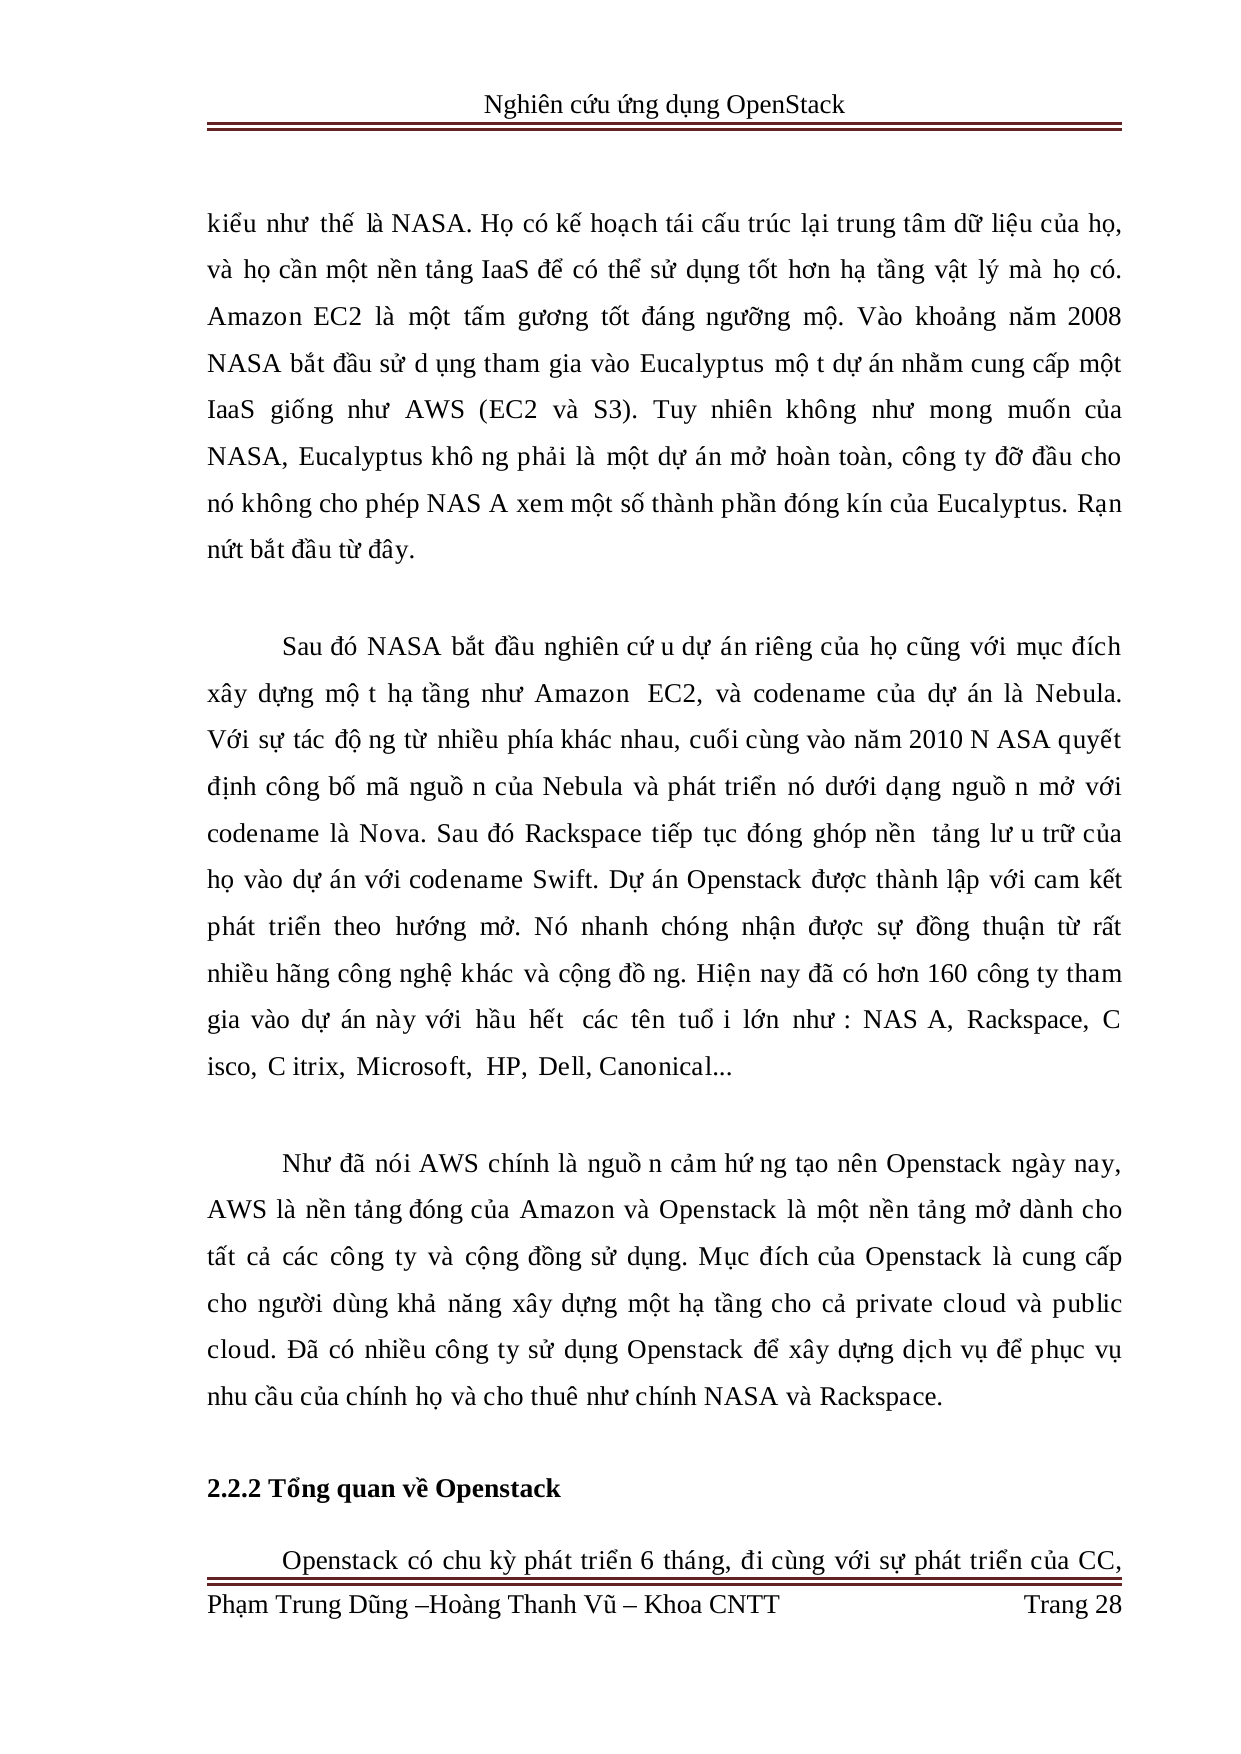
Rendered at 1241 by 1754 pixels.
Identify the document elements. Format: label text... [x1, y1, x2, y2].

text Như đã nói AWS chính là nguồ n cảm hứ ng tạo nên Openstack ngày nay, AWS là nền tảng đóng của Amazon và Openstack là một nền tảng mở dành cho tất cả các công ty và cộng đồng sử dụng. Mục đích của Openstack là cung cấp cho người dùng khả năng xây dựng một hạ tầng cho cả private cloud và public cloud. Đã có nhiều công ty sử dụng Openstack để xây dựng dịch vụ để phục vụ nhu cầu của chính họ và cho thuê như chính NASA và Rackspace. [207, 1147, 1122, 1411]
text kiểu như thế là NASA. Họ có kế hoạch tái cấu trúc lại trung tâm dữ liệu của họ, và họ cần một nền tảng IaaS để có thể sử dụng tốt hơn hạ tầng vật lý mà họ có. Amazon EC2 là một tấm gương tốt đáng ngưỡng mộ. Vào khoảng năm 2008 NASA bắt đầu sử d ụng tham gia vào Eucalyptus mộ t dự án nhằm cung cấp một IaaS giống như AWS (EC2 và S3). Tuy nhiên không như mong muốn của NASA, Eucalyptus khô ng phải là một dự án mở hoàn toàn, công ty đỡ đầu cho nó không cho phép NAS A xem một số thành phần đóng kín của Eucalyptus. Rạn nứt bắt đầu từ đây. [207, 207, 1122, 564]
text Sau đó NASA bắt đầu nghiên cứ u dự án riêng của họ cũng với mục đích xây dựng mộ t hạ tầng như Amazon EC2, và codename của dự án là Nebula. Với sự tác độ ng từ nhiều phía khác nhau, cuối cùng vào năm 2010 N ASA quyết định công bố mã nguồ n của Nebula và phát triển nó dưới dạng nguồ n mở với codename là Nova. Sau đó Rackspace tiếp tục đóng ghóp nền tảng lư u trữ của họ vào dự án với codename Swift. Dự án Openstack được thành lập với cam kết phát triển theo hướng mở. Nó nhanh chóng nhận được sự đồng thuận từ rất nhiều hãng công nghệ khác và cộng đồ ng. Hiện nay đã có hơn 160 công ty tham gia vào dự án này với hầu hết các tên tuổ i lớn như : NAS A, Rackspace, C isco, C itrix, Microsoft, HP, Dell, Canonical... [207, 630, 1122, 1081]
text Openstack có chu kỳ phát triển 6 tháng, đi cùng với sự phát triển của CC, [207, 1544, 1122, 1575]
subtitle 2.2.2 Tổng quan về Openstack [207, 1473, 1122, 1504]
